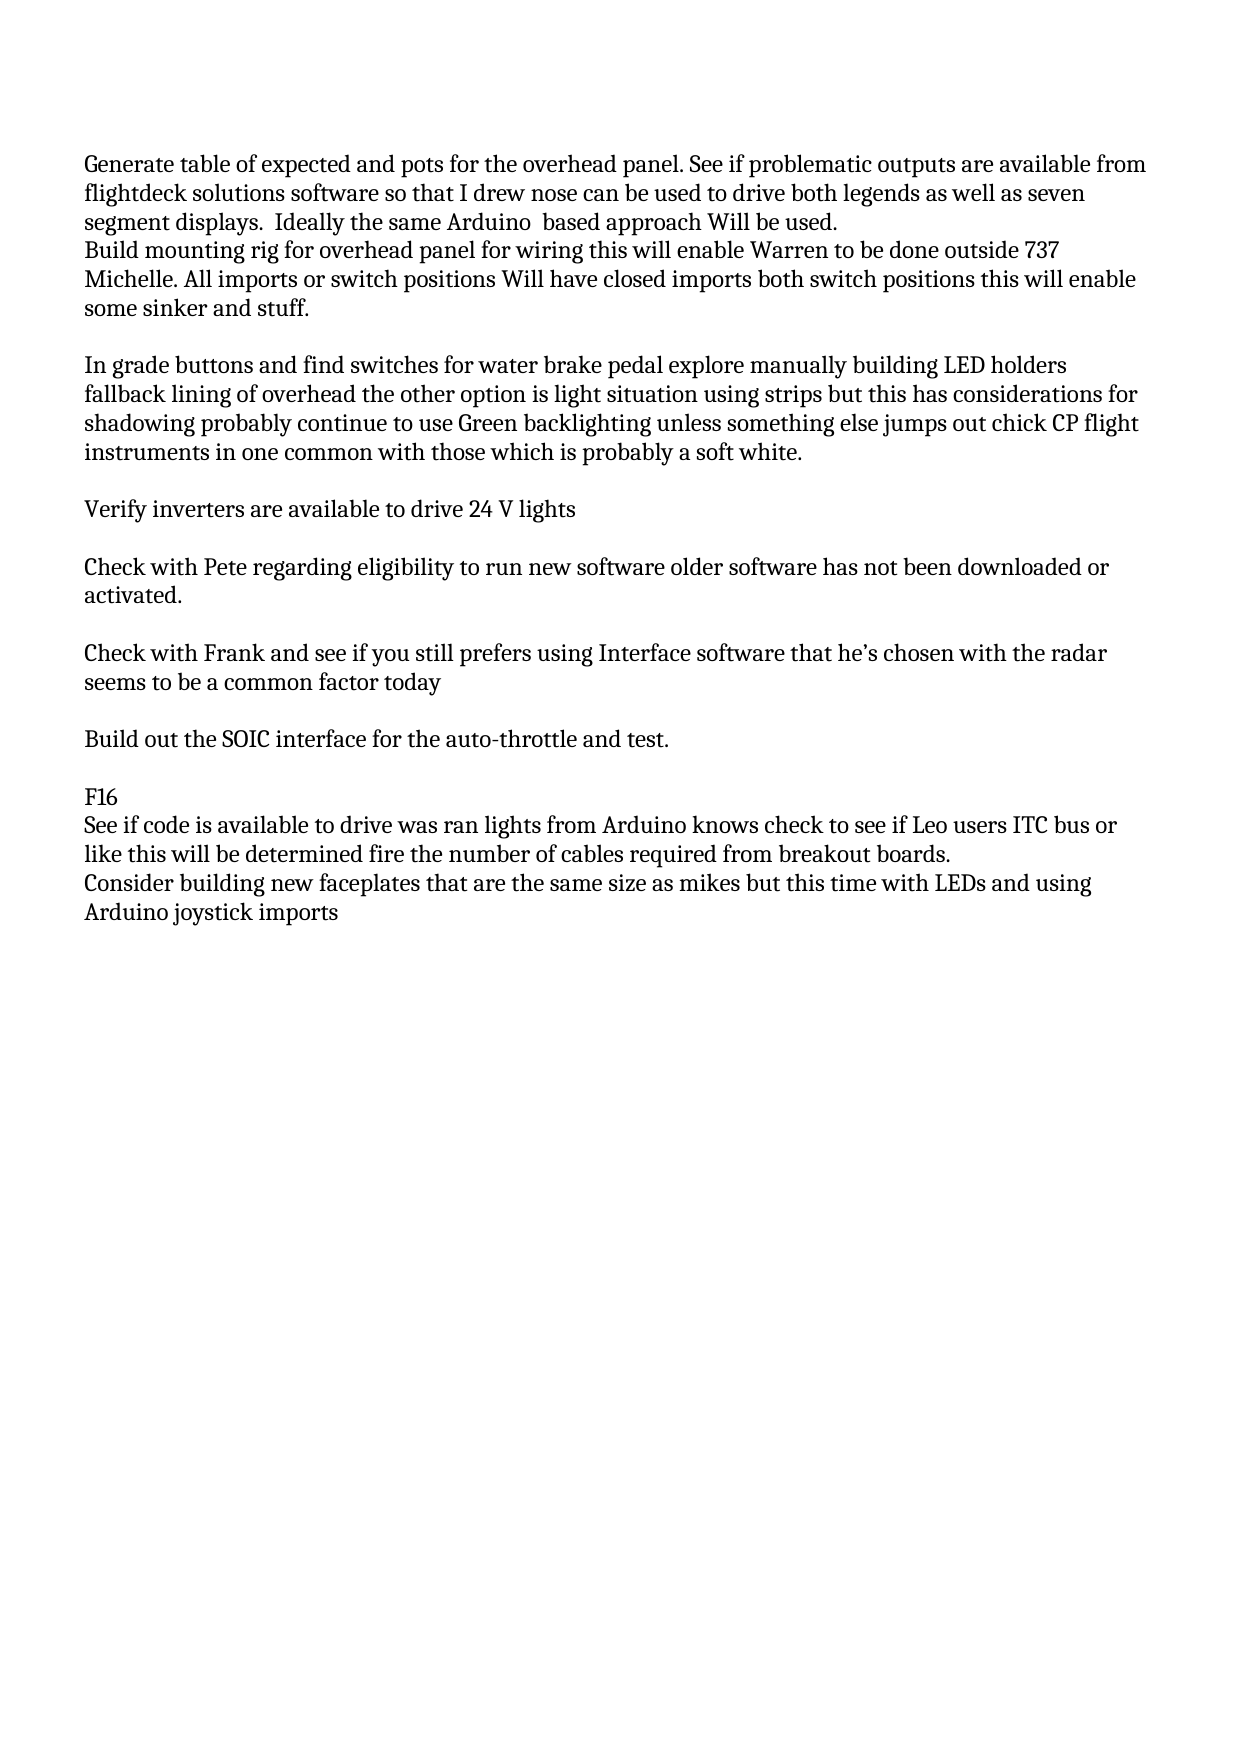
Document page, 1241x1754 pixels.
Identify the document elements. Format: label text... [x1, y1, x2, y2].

text In grade buttons and find switches for water brake pedal explore manually building LED holders fallback lining of overhead the other option is light situation using strips but this has considerations for shadowing probably continue to use Green backlighting unless something else jumps out chick CP flight instruments in one common with those which is probably a soft white. [84, 351, 1148, 466]
text Check with Pete regarding eligibility to run new software older software has not been downloaded or activated. [84, 552, 1148, 610]
text See if code is available to drive was ran lights from Arduino knows check to see if Leo users ITC bus or like this will be determined fire the number of cables required from breakout boards. [84, 811, 1148, 869]
text Build mounting rig for overhead panel for wiring this will enable Warren to be done outside 737 Michelle. All imports or switch positions Will have closed imports both switch positions this will enable some sinker and stuff. [84, 236, 1148, 322]
text Consider building new faceplates that are the same size as mikes but this time with LEDs and using Arduino joystick imports [84, 869, 1148, 926]
text Generate table of expected and pots for the overhead panel. See if problematic outputs are available from flightdeck solutions software so that I drew nose can be used to drive both legends as well as seven segment displays. Ideally the same Arduino based approach Will be used. [84, 150, 1148, 236]
text F16 [84, 782, 1148, 811]
text Build out the SOIC interface for the auto-throttle and test. [84, 725, 1148, 754]
text Check with Frank and see if you still prefers using Interface software that he’s chosen with the radar seems to be a common factor today [84, 639, 1148, 696]
text Verify inverters are available to drive 24 V lights [84, 495, 1148, 524]
